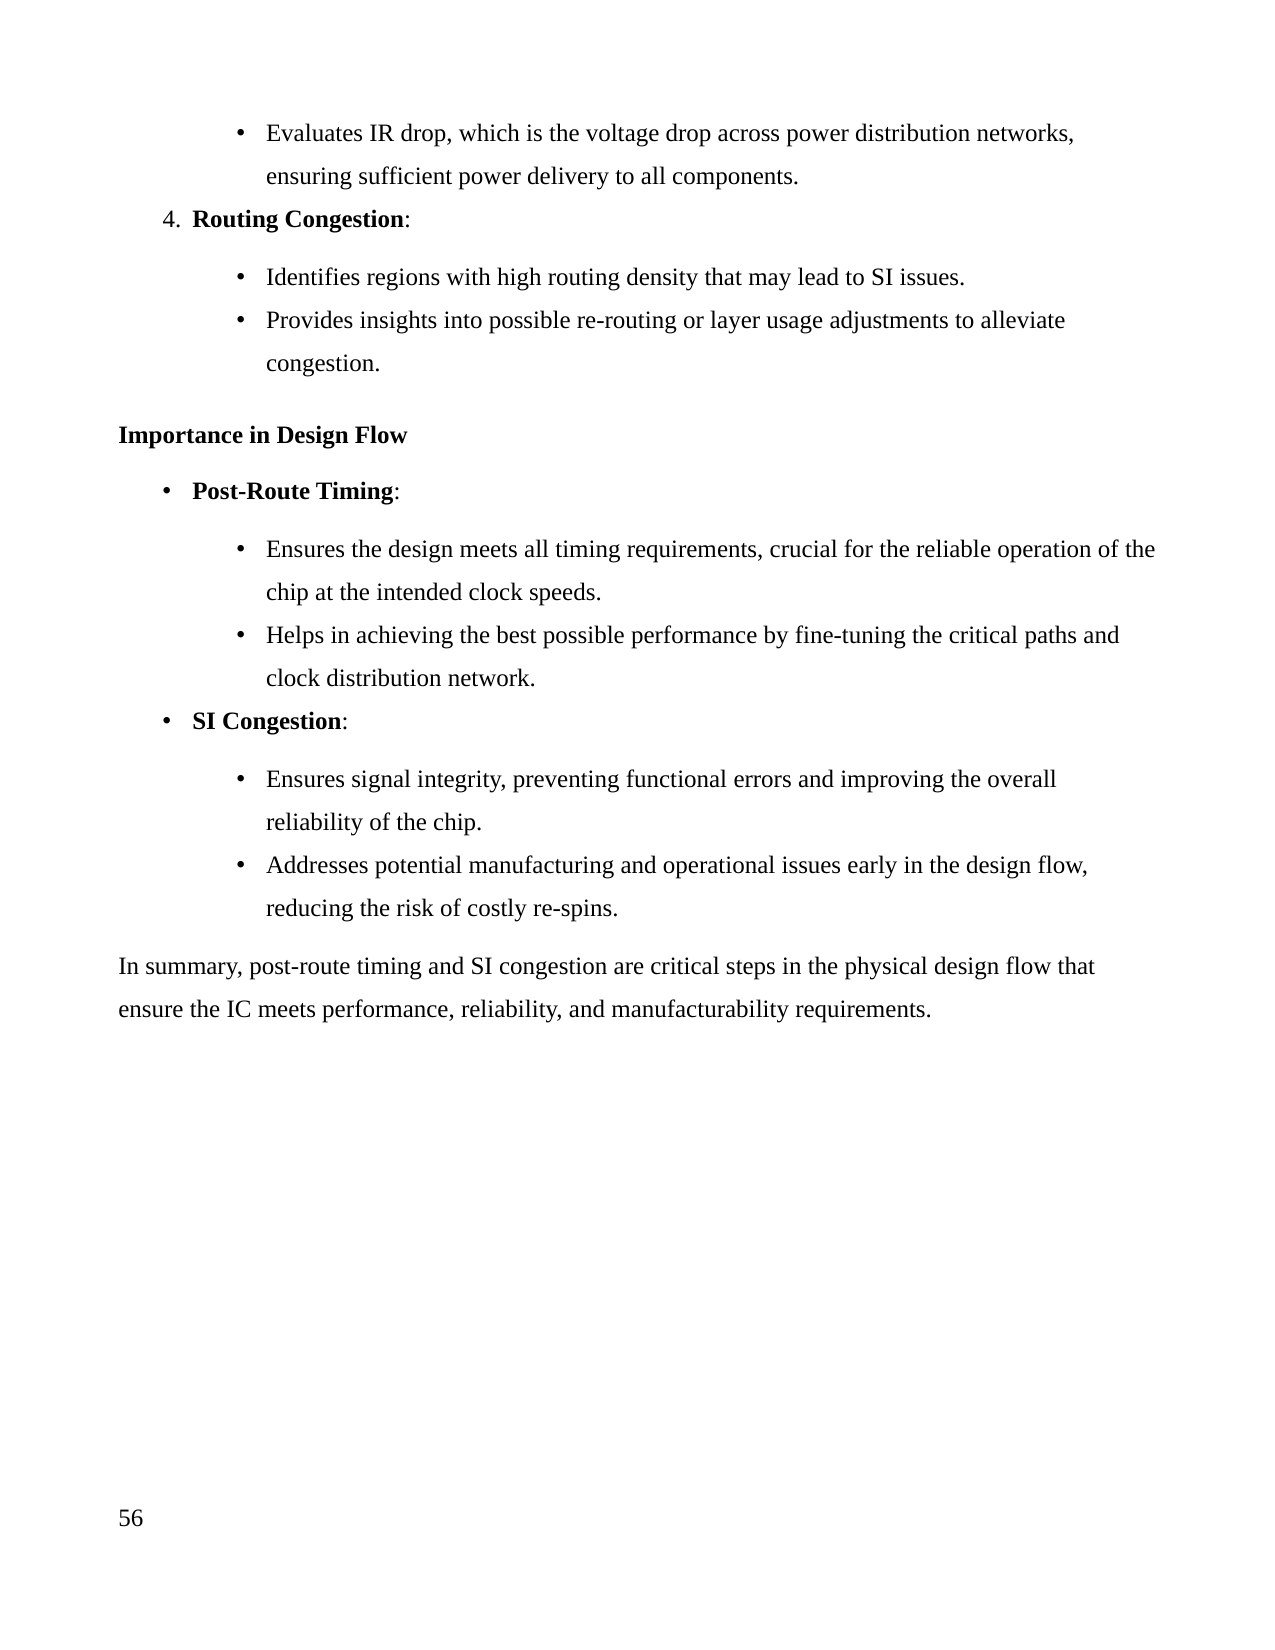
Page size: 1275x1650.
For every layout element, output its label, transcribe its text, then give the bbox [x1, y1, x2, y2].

list Evaluates IR drop, which is the voltage drop across power distribution networks, ensuring sufficient power delivery to all components. [236, 118, 1157, 190]
list Provides insights into possible re-routing or layer usage adjustments to alleviate congestion. [236, 305, 1157, 377]
list Ensures signal integrity, preventing functional errors and improving the overall reliability of the chip. [236, 764, 1157, 836]
list Routing Congestion: [162, 204, 1157, 233]
list Ensures the design meets all timing requirements, crucial for the reliable operation of the chip at the intended clock speeds. [236, 534, 1157, 606]
list SI Congestion: [162, 706, 1157, 735]
list Addresses potential manufacturing and operational issues early in the design flow, reducing the risk of costly re-spins. [236, 850, 1157, 922]
subtitle Importance in Design Flow [118, 421, 1157, 449]
list Post-Route Timing: [162, 476, 1157, 505]
list Helps in achieving the best possible performance by fine-tuning the critical paths and clock distribution network. [236, 620, 1157, 692]
text In summary, post-route timing and SI congestion are critical steps in the physical design flow that ensure the IC meets performance, reliability, and manufacturability requirements. [118, 951, 1157, 1023]
list Identifies regions with high routing density that may lead to SI issues. [236, 262, 1157, 291]
